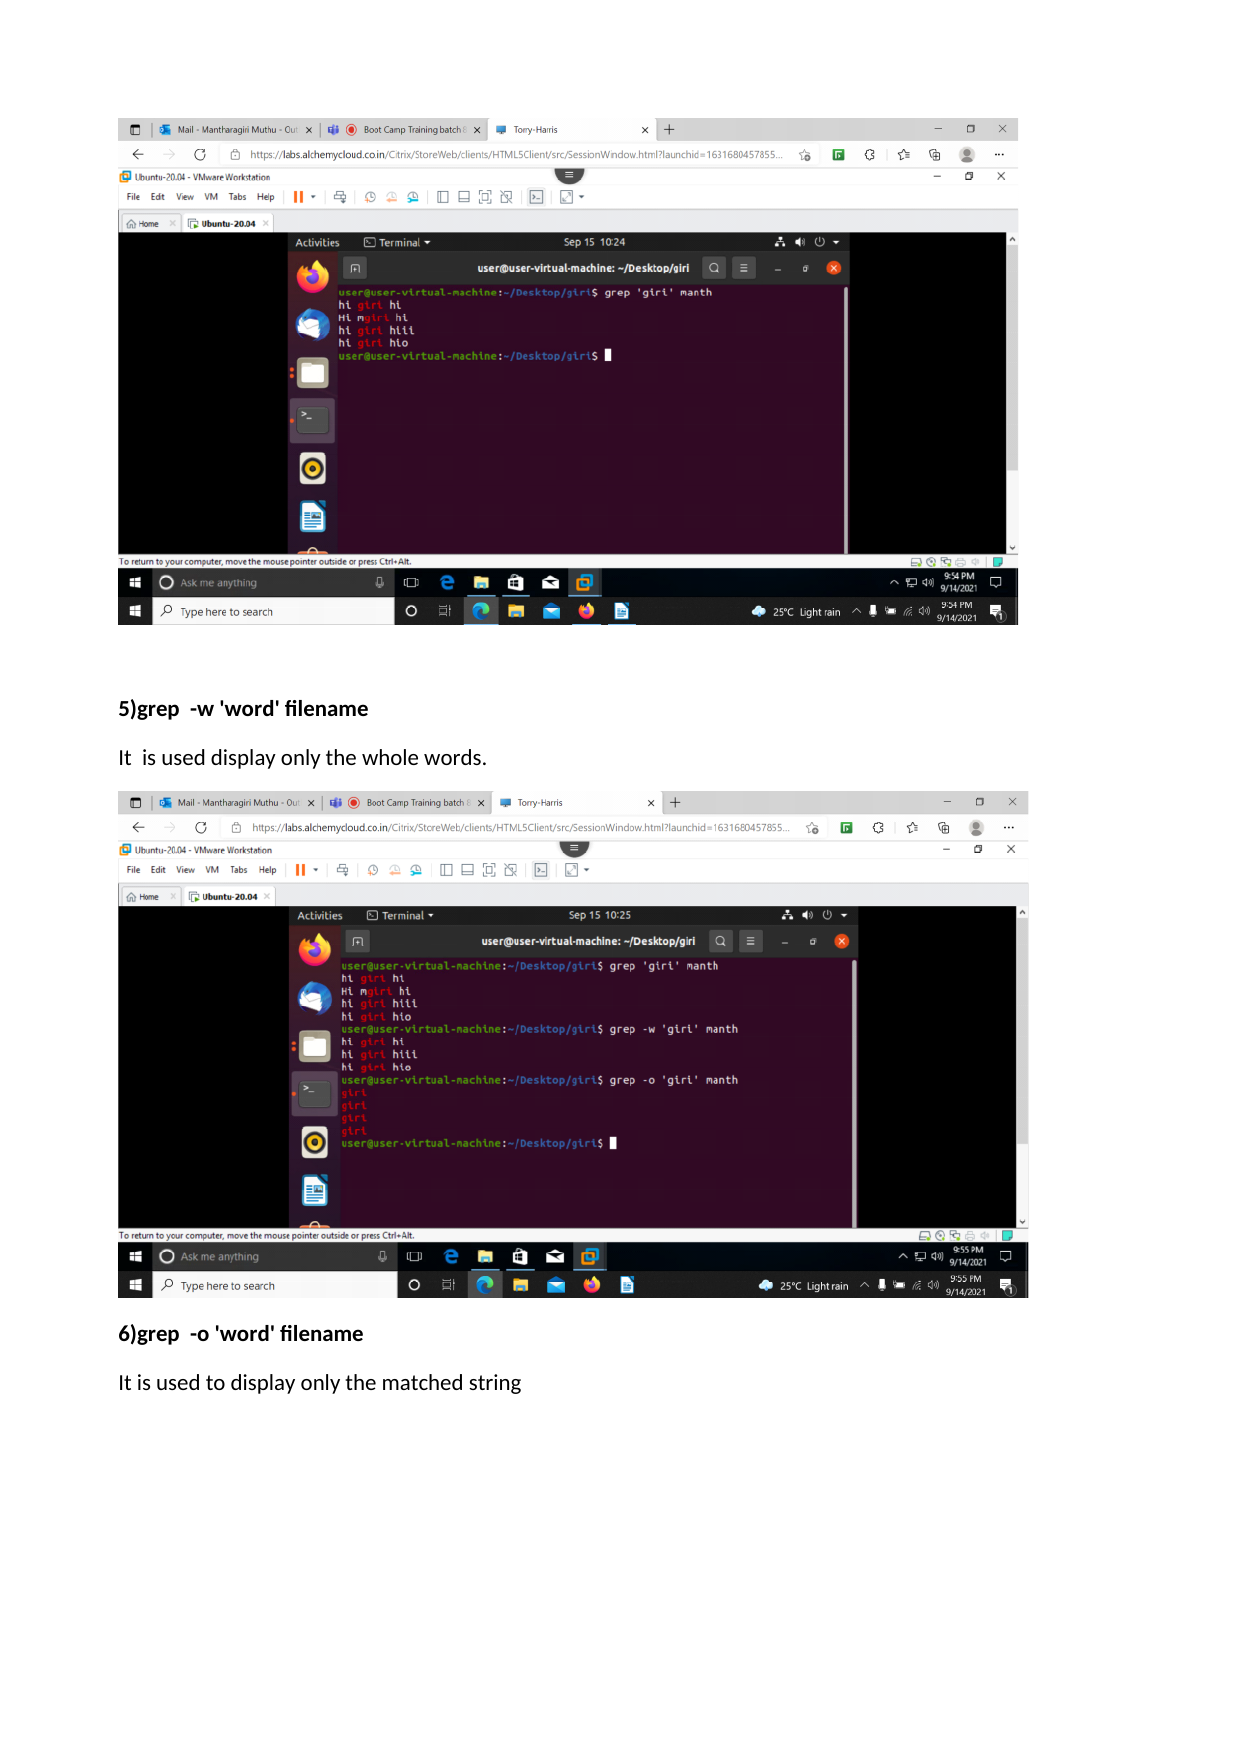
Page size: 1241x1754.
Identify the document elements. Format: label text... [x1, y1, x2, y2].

text 6)grep -o 'word' filename [118, 1319, 1122, 1347]
text 5)grep -w 'word' filename [118, 694, 1122, 722]
text It is used display only the whole words. [118, 743, 1122, 771]
text It is used to display only the matched string [118, 1368, 1122, 1396]
